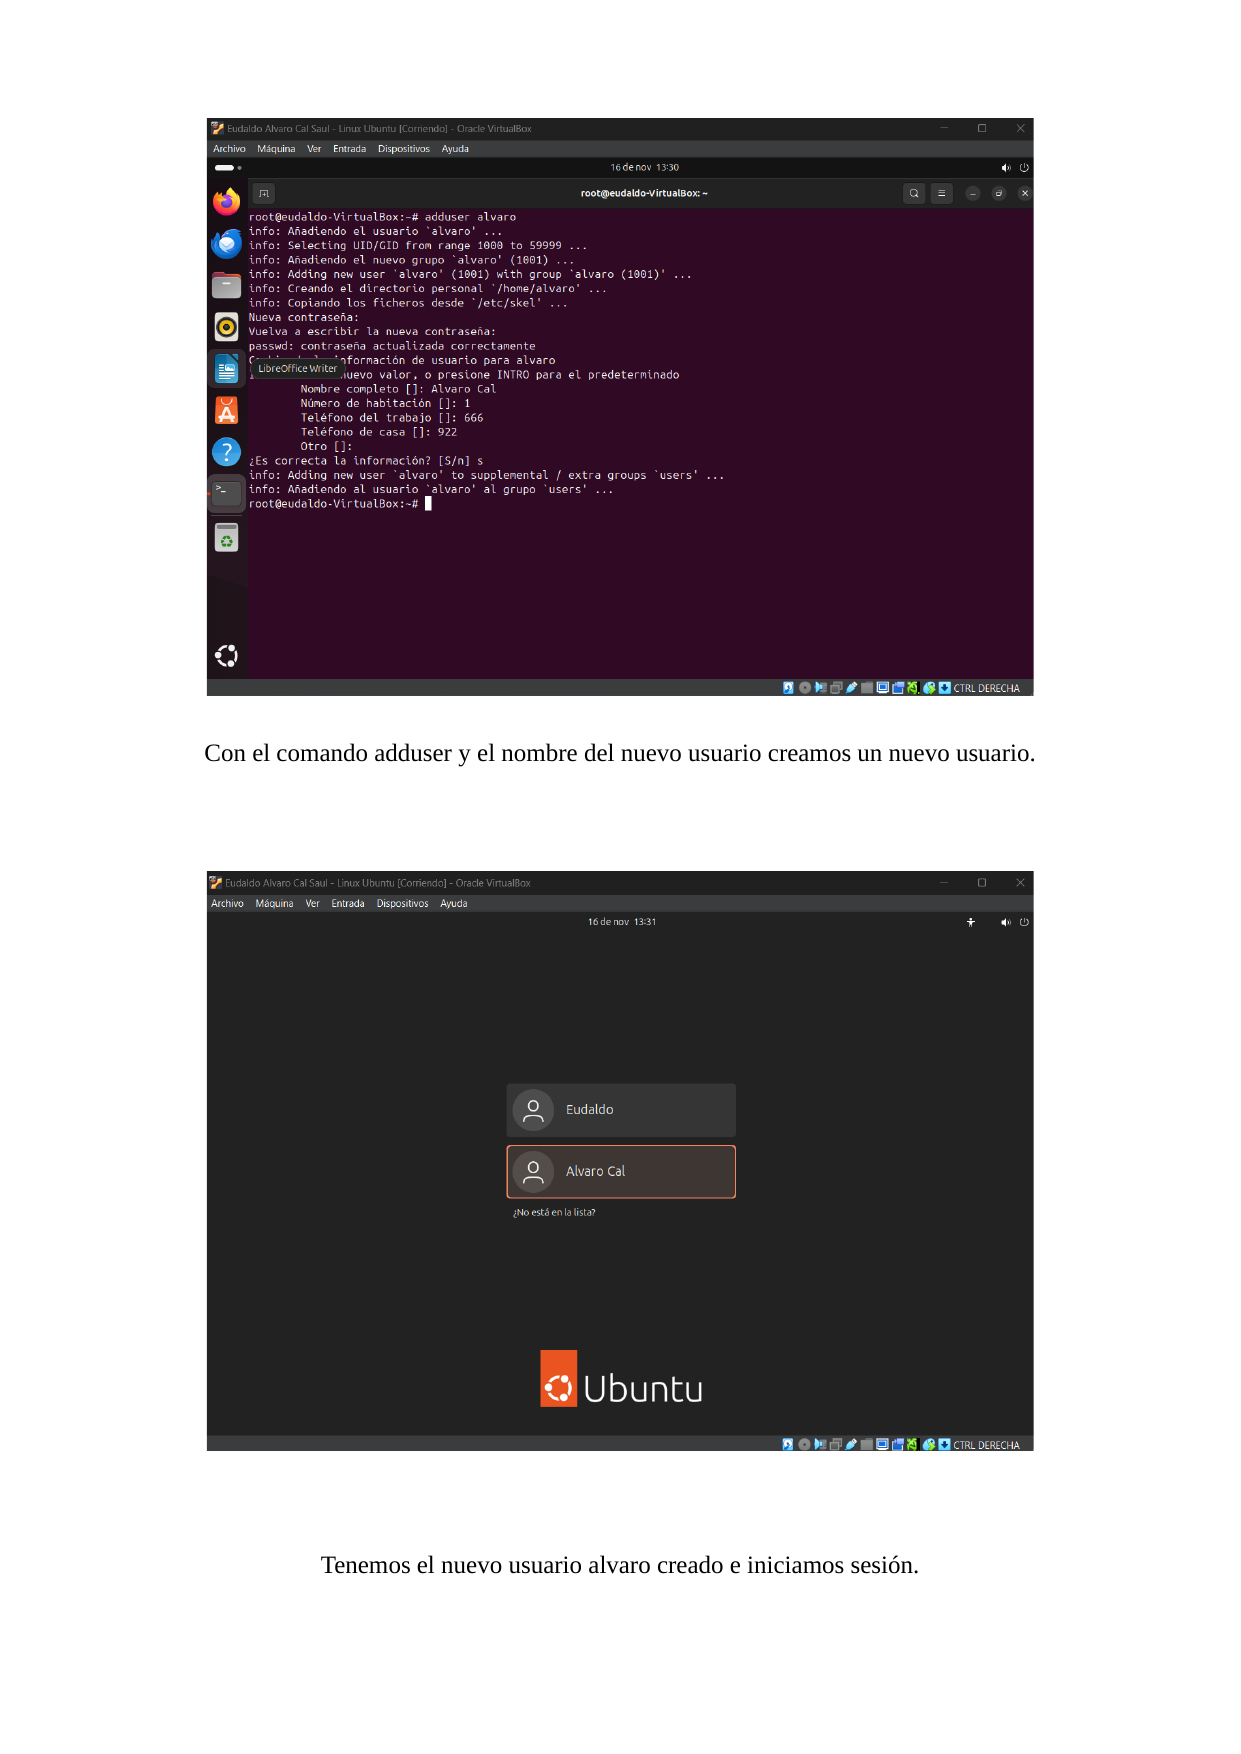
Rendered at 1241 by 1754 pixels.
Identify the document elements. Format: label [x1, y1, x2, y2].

picture [206, 118, 1034, 696]
picture [206, 871, 1034, 1451]
